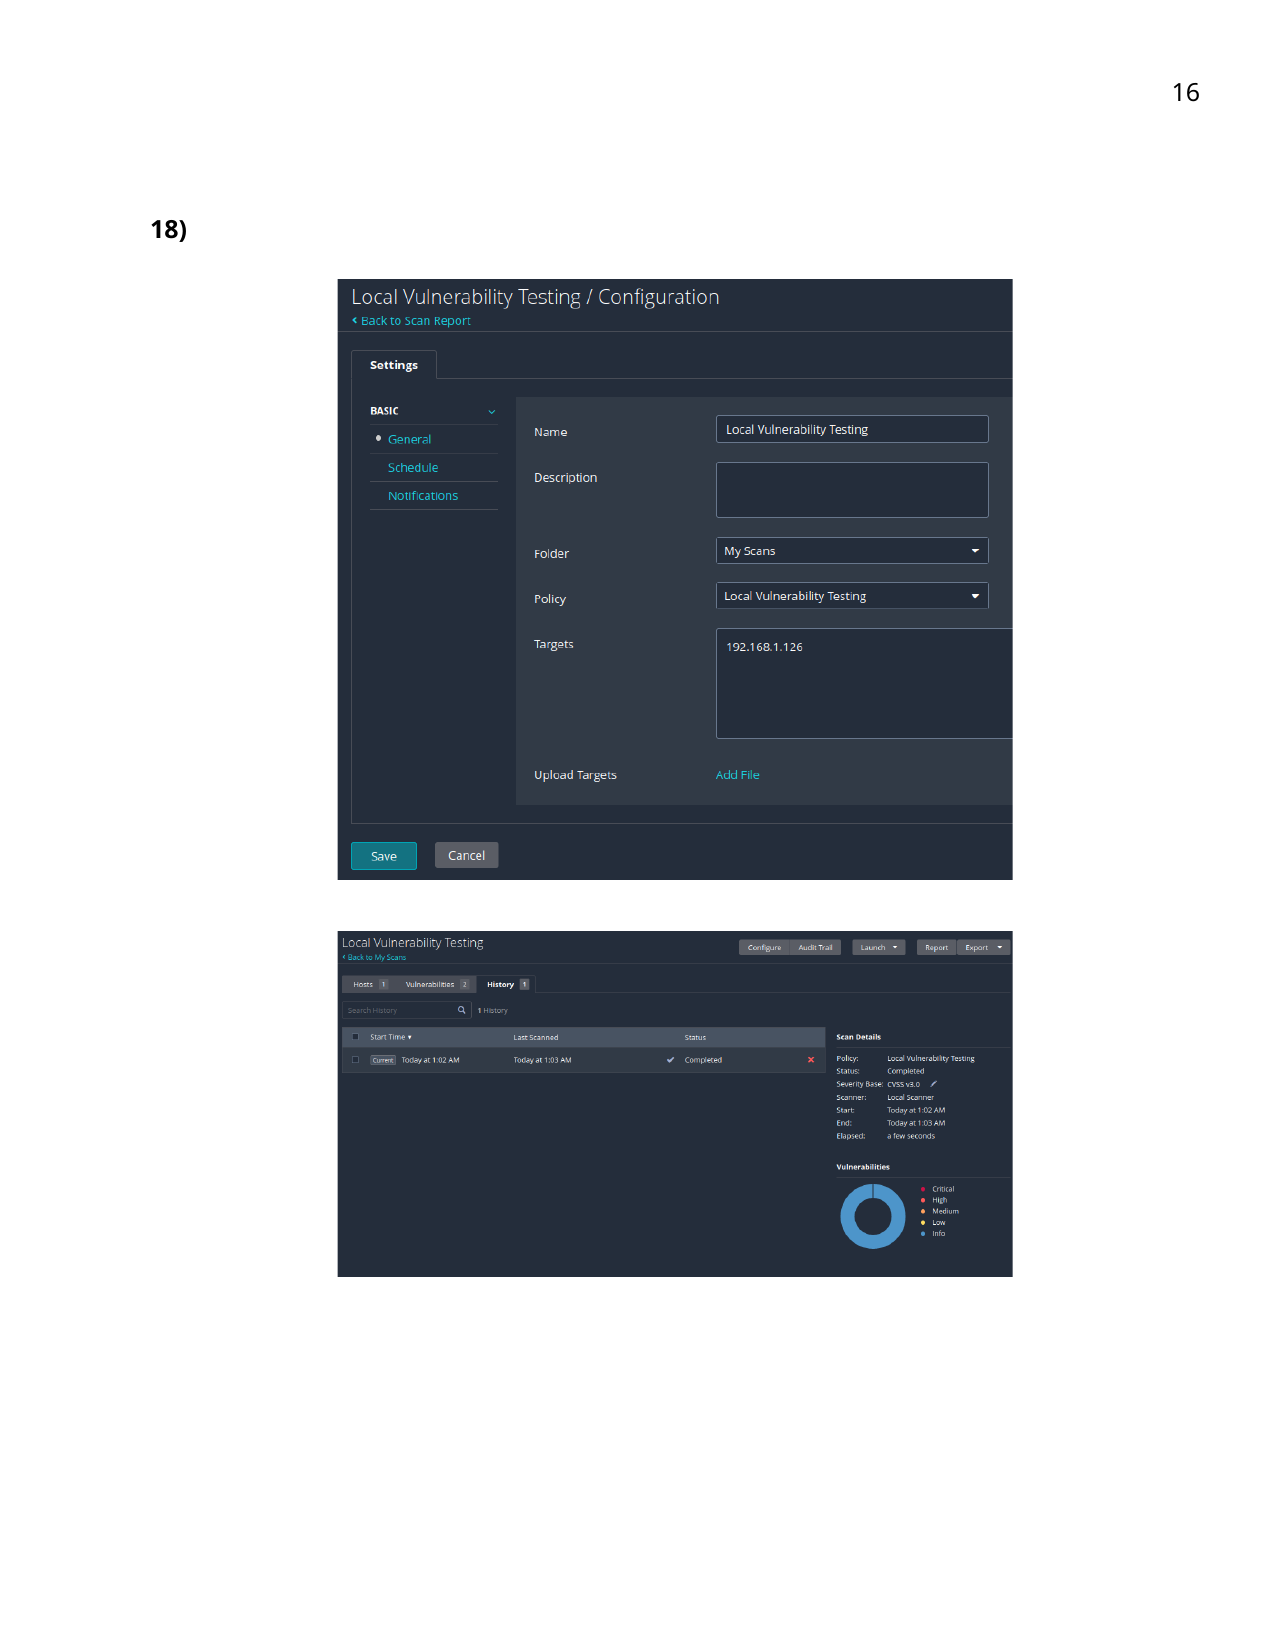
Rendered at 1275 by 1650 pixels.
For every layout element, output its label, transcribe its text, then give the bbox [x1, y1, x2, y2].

picture [337, 279, 1013, 880]
picture [337, 931, 1013, 1277]
text 18) [150, 211, 1200, 245]
